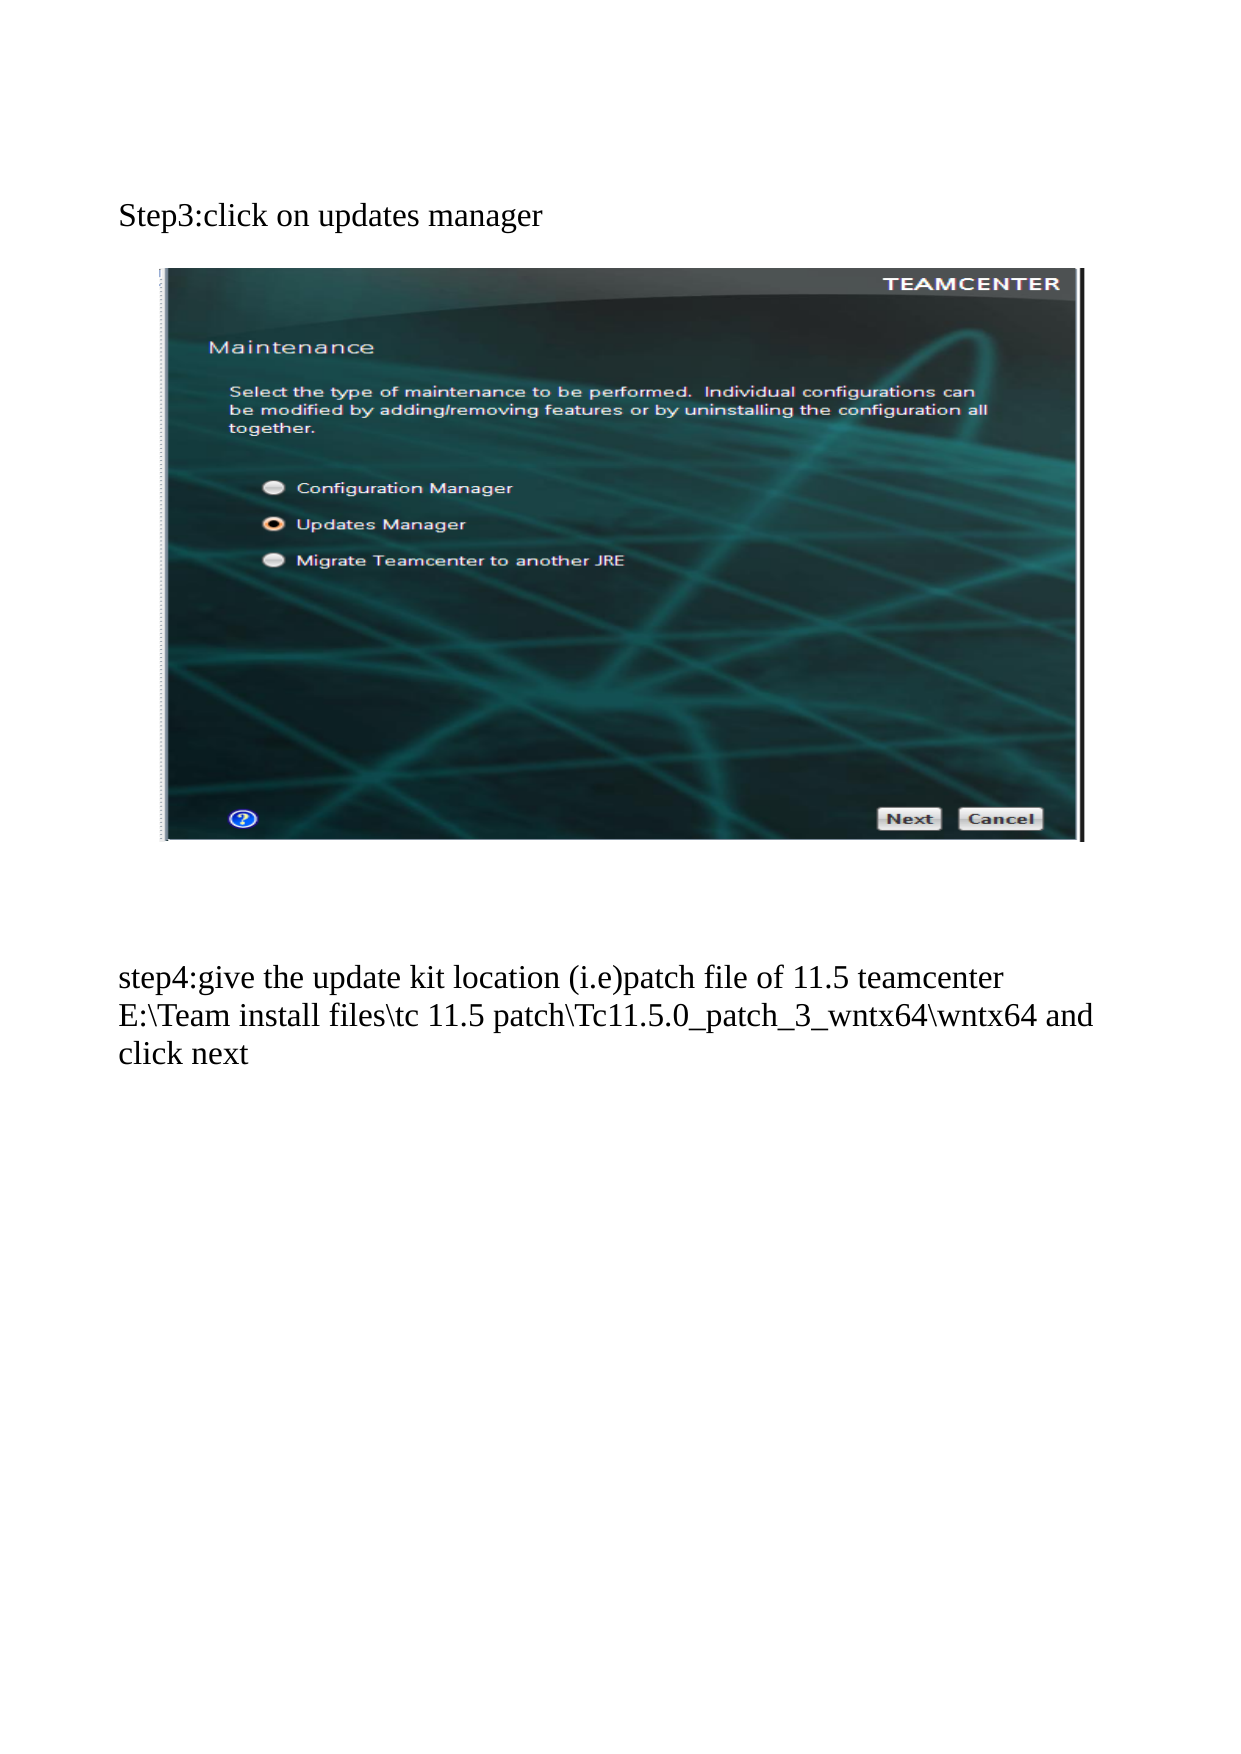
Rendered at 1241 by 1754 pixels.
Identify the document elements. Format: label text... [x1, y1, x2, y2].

text Step3:click on updates manager [118, 195, 1122, 233]
picture [159, 268, 1085, 842]
text step4:give the update kit location (i.e)patch file of 11.5 teamcenter [118, 957, 1122, 995]
text E:\Team install files\tc 11.5 patch\Tc11.5.0_patch_3_wntx64\wntx64 and click next [118, 995, 1122, 1072]
